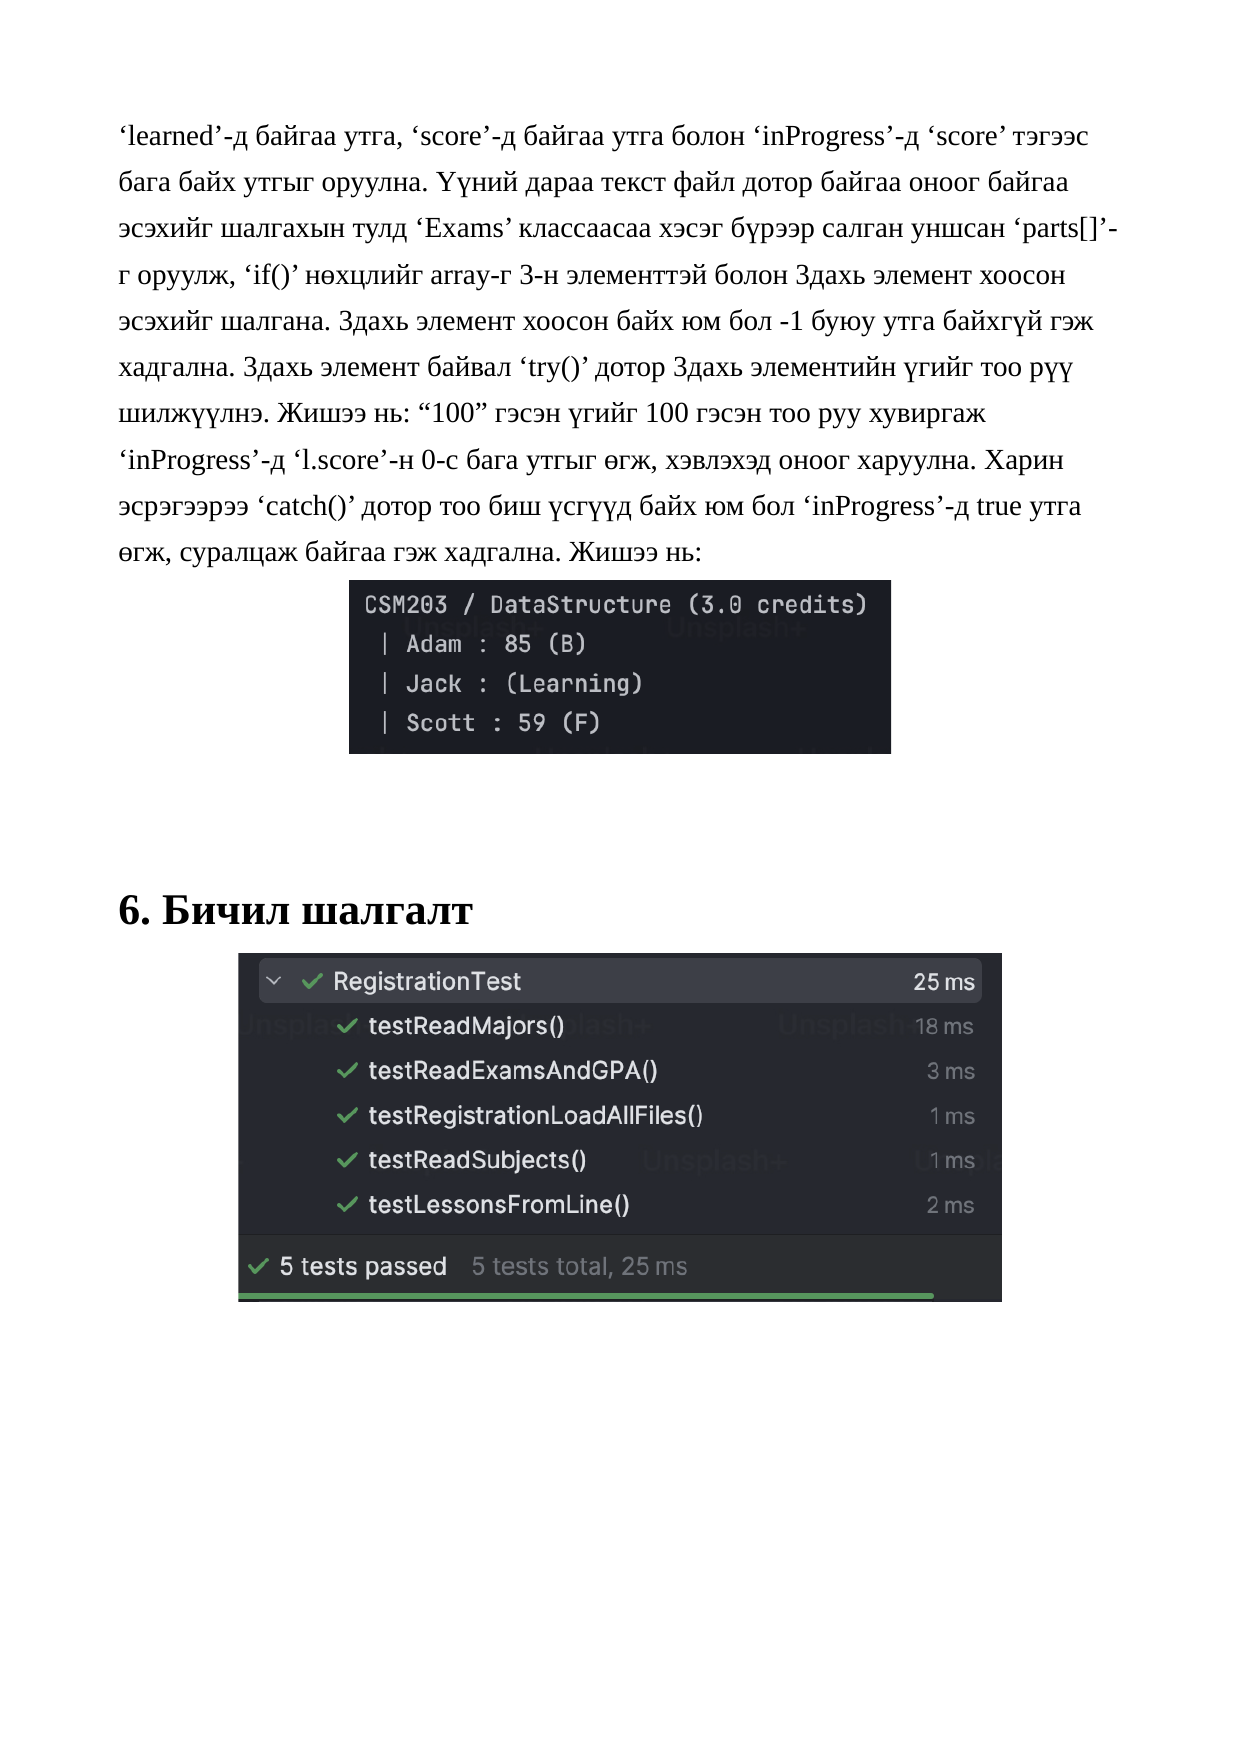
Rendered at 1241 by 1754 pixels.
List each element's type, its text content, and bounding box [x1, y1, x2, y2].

text 6. Бичил шалгалт [118, 884, 1122, 934]
picture [349, 580, 892, 754]
text ‘learned’-д байгаа утга, ‘score’-д байгаа утга болон ‘inProgress’-д ‘score’ тэгээс бага байх утгыг оруулна. Үүний дараа текст файл дотор байгаа оноог байгаа эсэхийг шалгахын тулд ‘Exams’ классаасаа хэсэг бүрээр салган уншсан ‘parts[]’-г оруулж, ‘if()’ нөхцлийг array-г 3-н элементтэй болон 3дахь элемент хоосон эсэхийг шалгана. 3дахь элемент хоосон байх юм бол -1 буюу утга байхгүй гэж хадгална. 3дахь элемент байвал ‘try()’ дотор 3дахь элементийн үгийг тоо рүү шилжүүлнэ. Жишээ нь: “100” гэсэн үгийг 100 гэсэн тоо руу хувиргаж ‘inProgress’-д ‘l.score’-н 0-с бага утгыг өгж, хэвлэхэд оноог харуулна. Харин эсрэгээрээ ‘catch()’ дотор тоо биш үсгүүд байх юм бол ‘inProgress’-д true утга өгж, суралцаж байгаа гэж хадгална. Жишээ нь: [118, 118, 1122, 568]
picture [238, 953, 1002, 1302]
